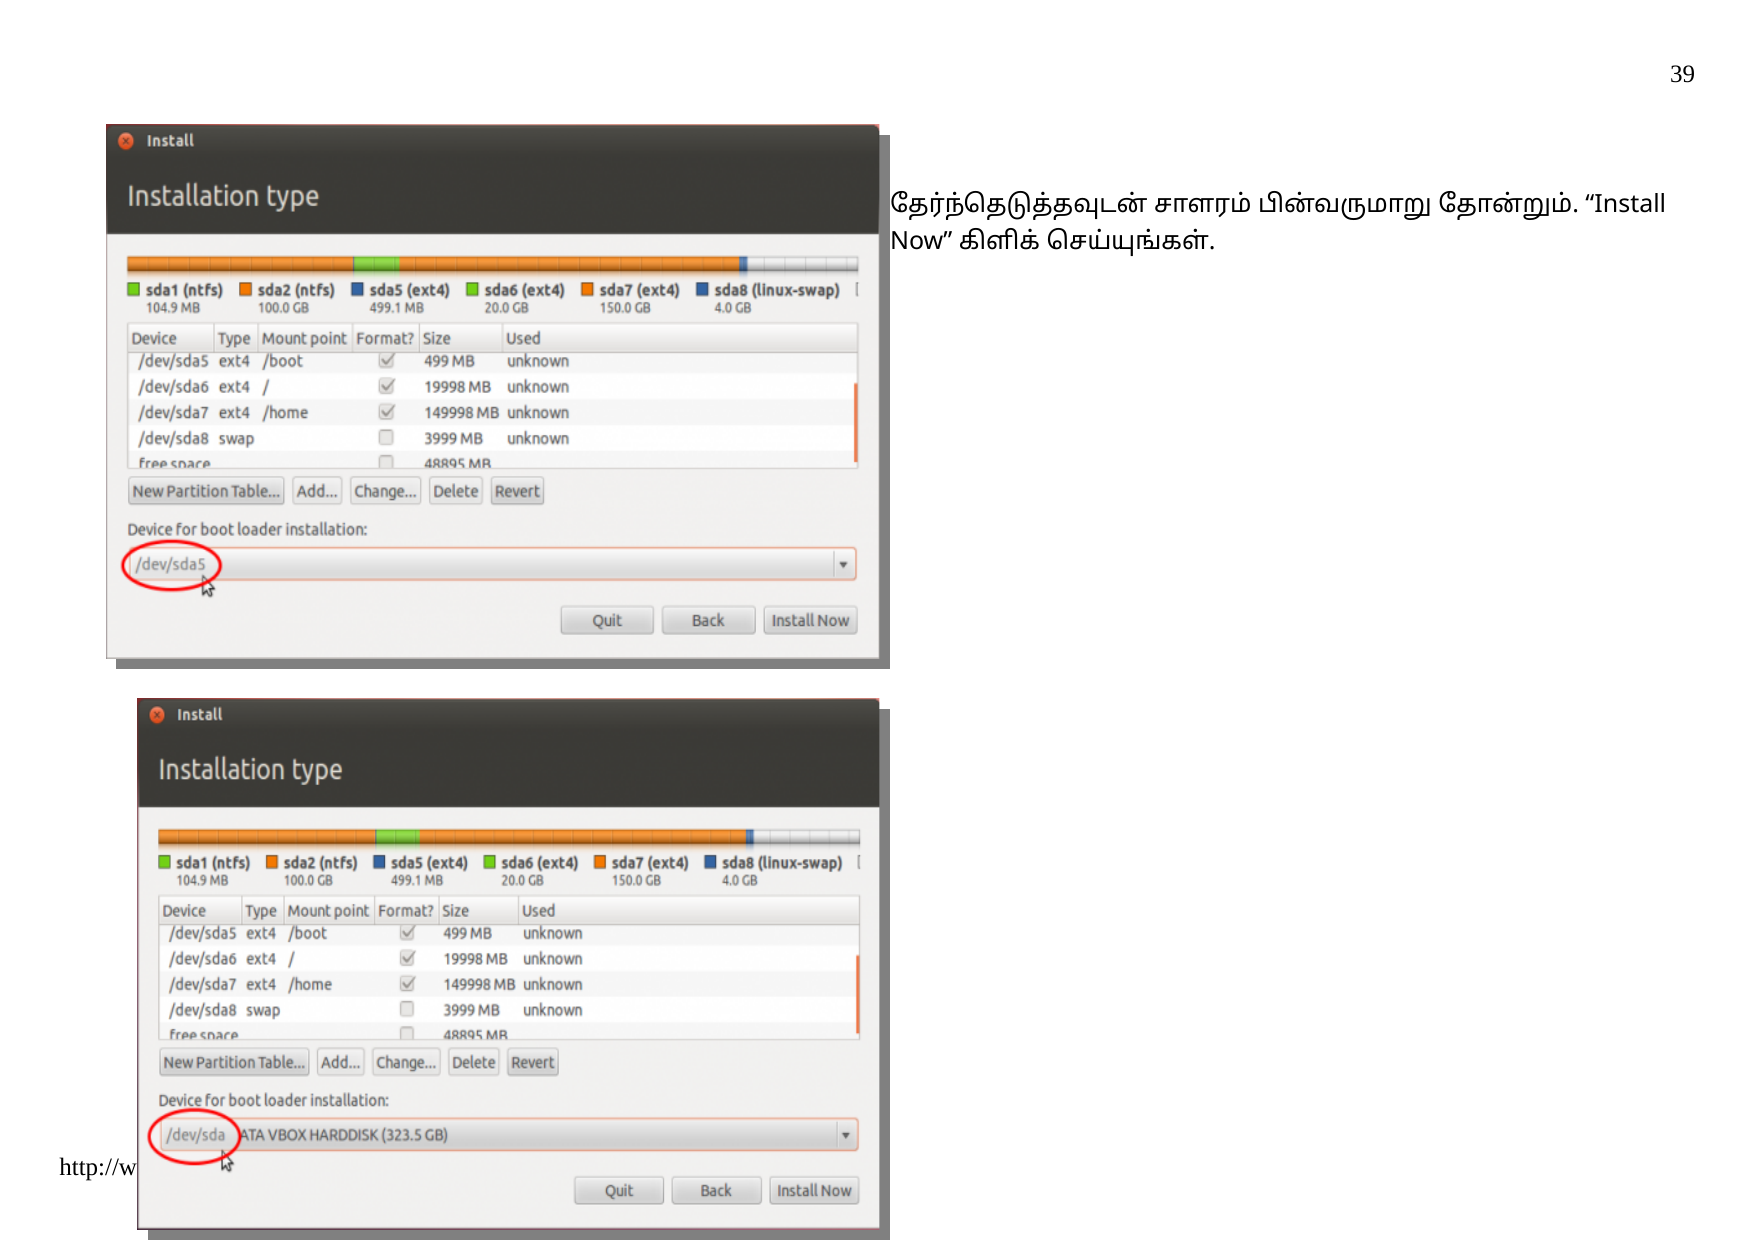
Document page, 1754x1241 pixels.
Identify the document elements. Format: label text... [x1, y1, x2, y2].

text தேர்ந்தெடுத்தவுடன் சாளரம் பின்வருமாறு தோன்றும். “Install Now” கிளிக் செய்யுங்கள். [890, 185, 1695, 259]
picture [137, 698, 880, 1230]
text [59, 185, 106, 259]
picture [106, 124, 880, 659]
